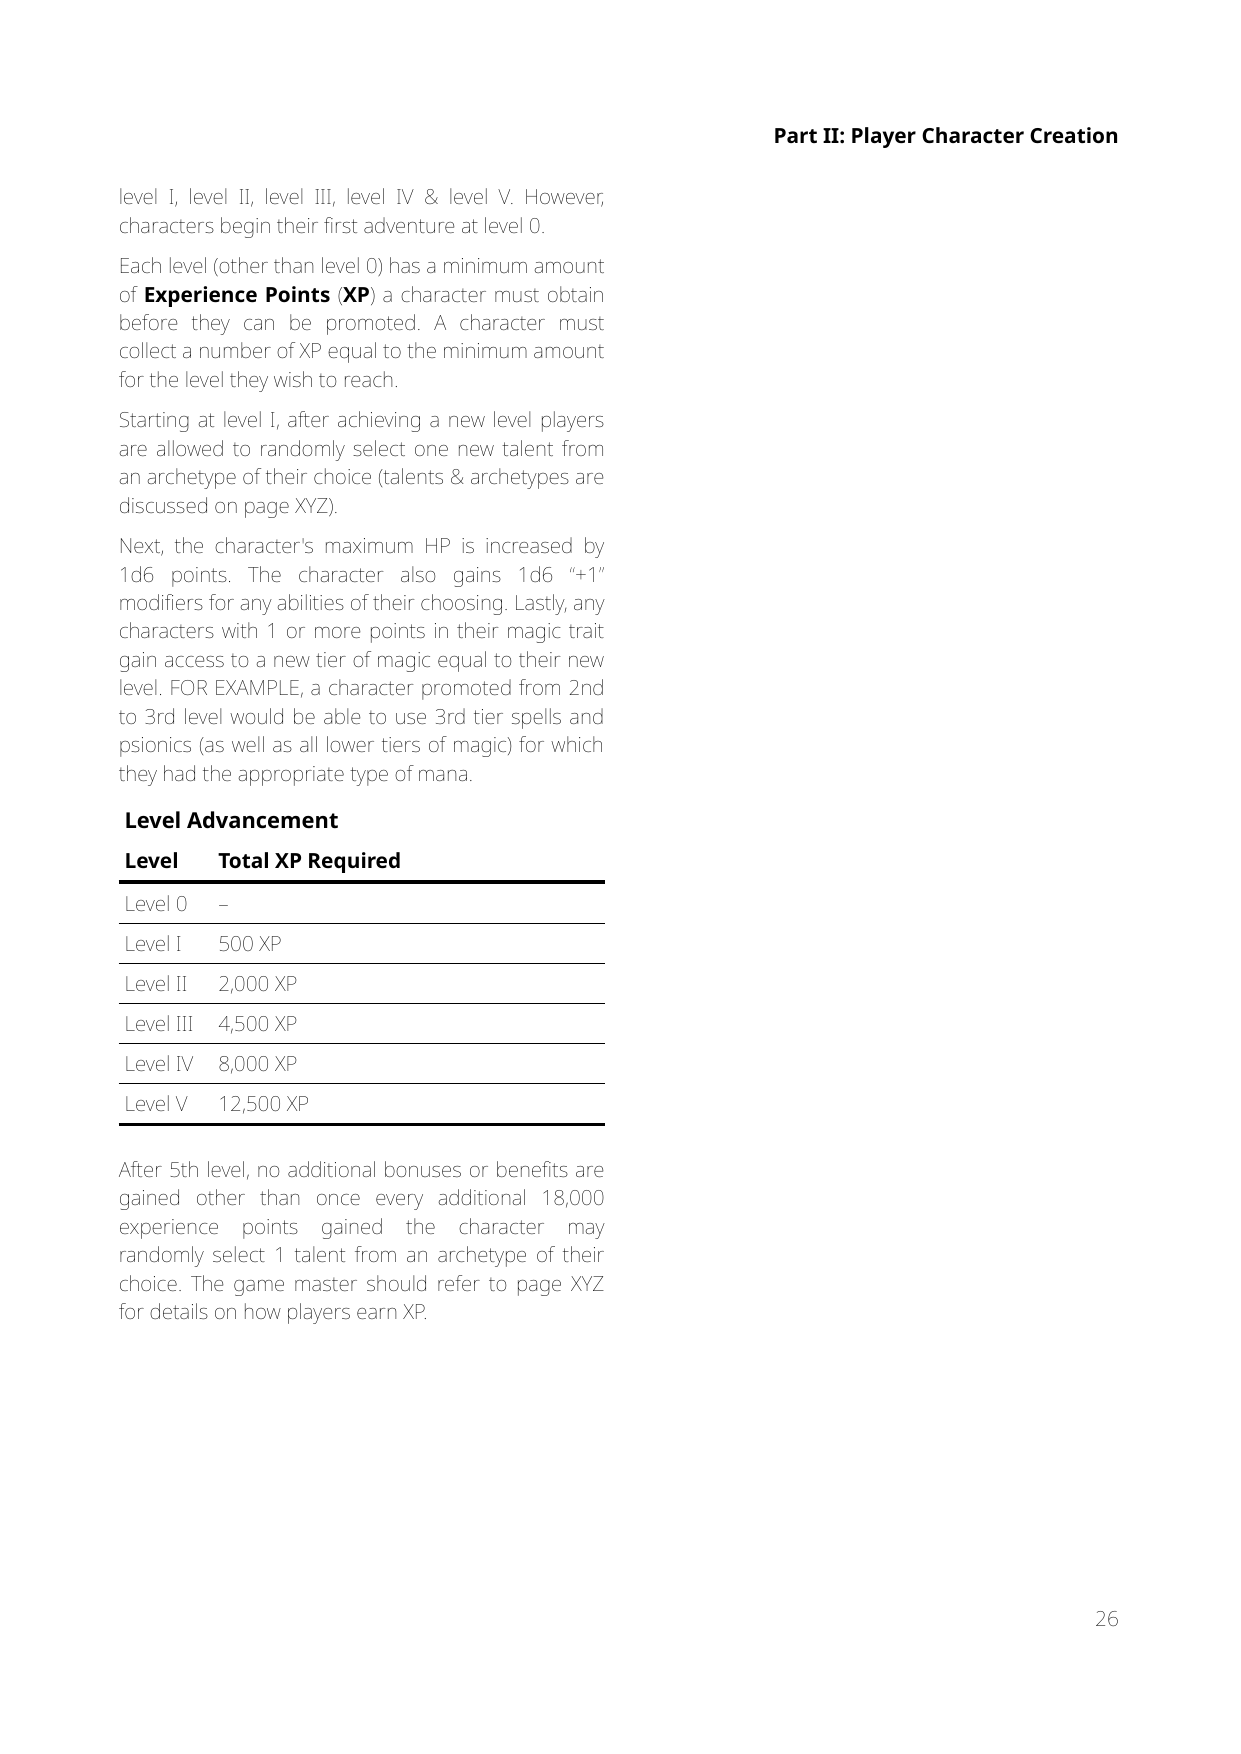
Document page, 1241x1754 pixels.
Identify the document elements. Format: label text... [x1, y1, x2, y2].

table_header Level Advancement [119, 799, 604, 840]
table_cell 8,000 XP [212, 1044, 604, 1083]
table_cell – [212, 884, 604, 923]
text level I, level II, level III, level IV & level V. However, characters begin their first adventure at level 0. [118, 182, 605, 239]
table_cell Level [119, 840, 212, 880]
table_cell Total XP Required [212, 840, 604, 880]
table_cell Level V [119, 1084, 212, 1123]
text Each level (other than level 0) has a minimum amount of Experience Points (XP) a character must obtain before they can be promoted. A character must collect a number of XP equal to the minimum amount for the level they wish to reach. [118, 251, 605, 393]
table_cell 12,500 XP [212, 1084, 604, 1123]
text Starting at level I, after achieving a new level players are allowed to randomly select one new talent from an archetype of their choice (talents & archetypes are discussed on page XYZ). [118, 406, 605, 519]
text After 5th level, no additional bonuses or benefits are gained other than once every additional 18,000 experience points gained the character may randomly select 1 talent from an archetype of their choice. The game master should refer to page XYZ for details on how players earn XP. [118, 1155, 605, 1326]
table_cell Level IV [119, 1044, 212, 1083]
table_cell 4,500 XP [212, 1004, 604, 1043]
table_cell Level III [119, 1004, 212, 1043]
table_cell Level II [119, 964, 212, 1003]
table_cell 500 XP [212, 924, 604, 963]
table_cell 2,000 XP [212, 964, 604, 1003]
table_cell Level 0 [119, 884, 212, 923]
text Next, the character's maximum HP is increased by 1d6 points. The character also gains 1d6 “+1” modifiers for any abilities of their choosing. Lastly, any characters with 1 or more points in their magic trait gain access to a new tier of magic equal to their new level. FOR EXAMPLE, a character promoted from 2nd to 3rd level would be able to use 3rd tier spells and psionics (as well as all lower tiers of magic) for which they had the appropriate type of mana. [118, 531, 605, 787]
table_cell Level I [119, 924, 212, 963]
